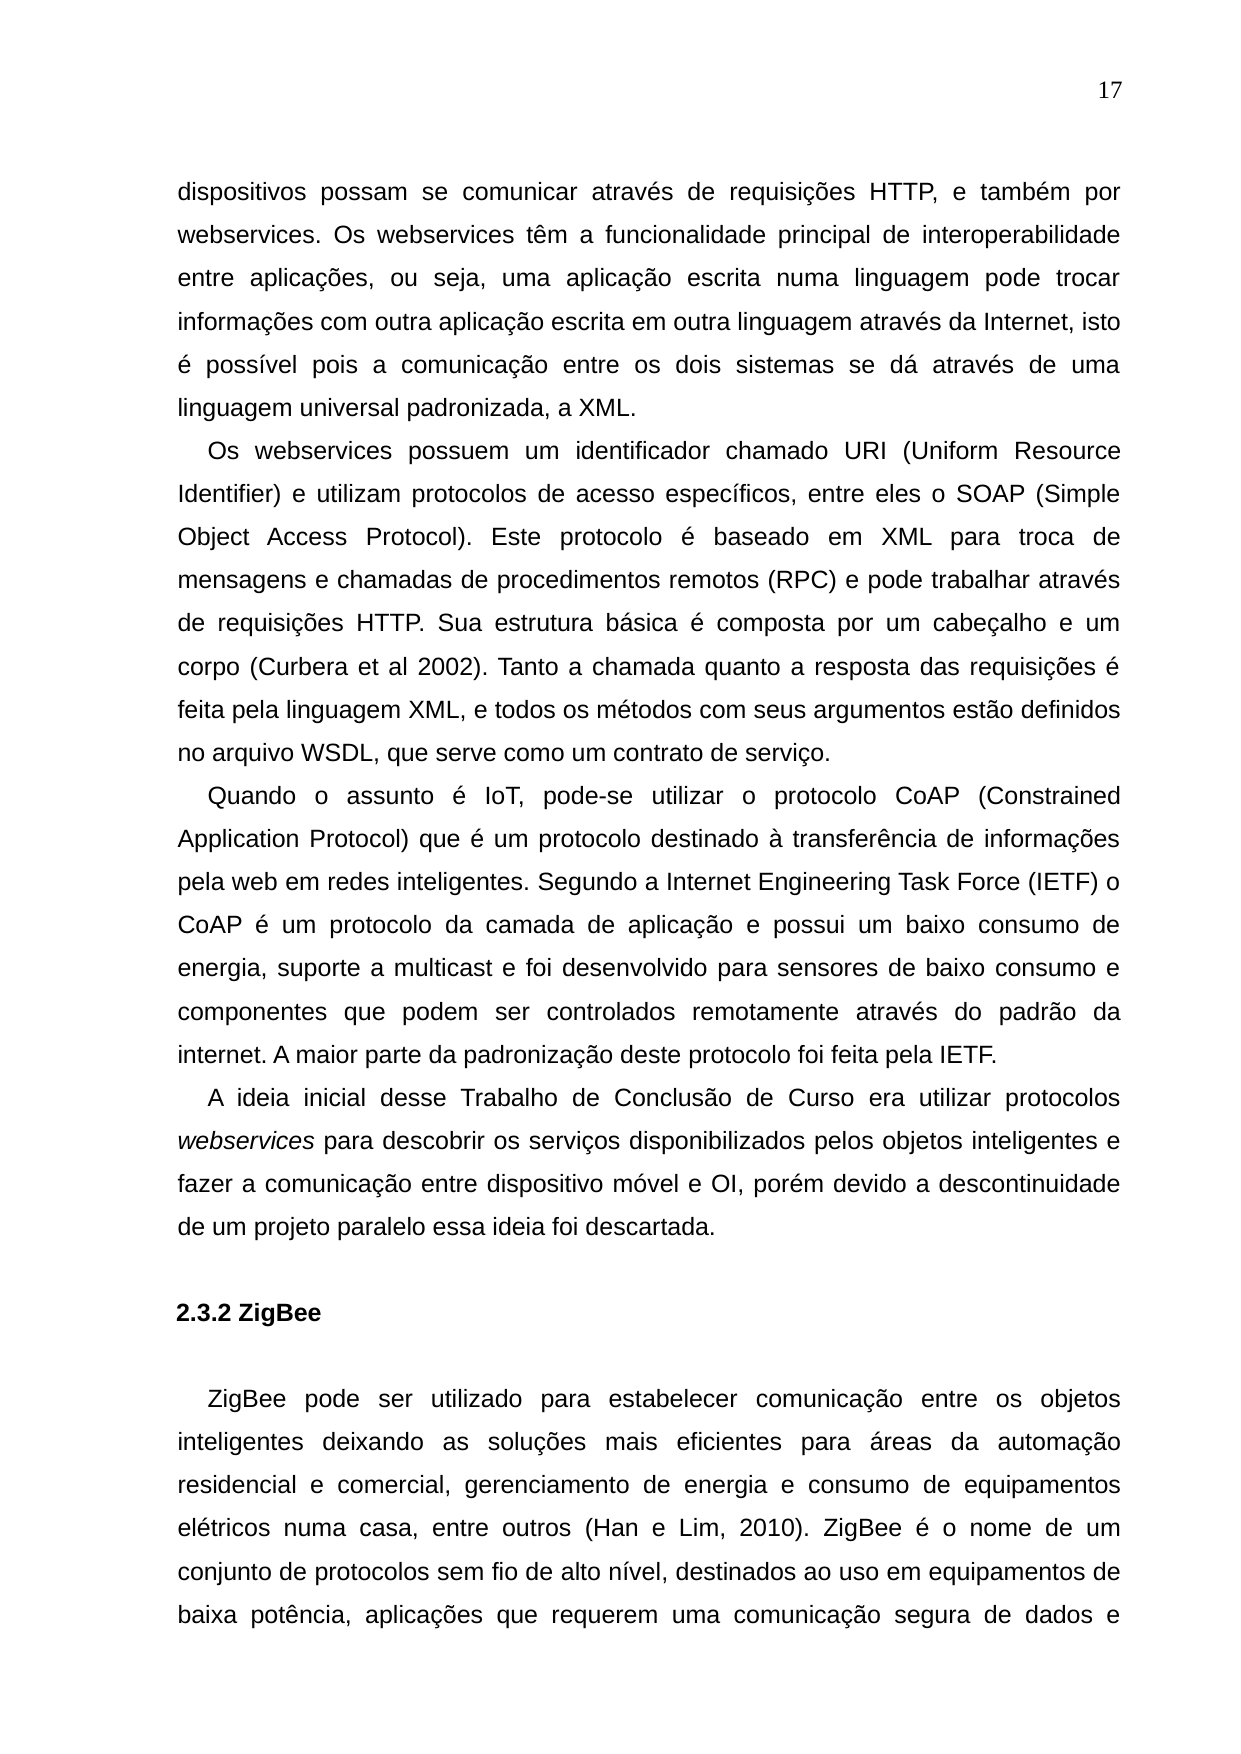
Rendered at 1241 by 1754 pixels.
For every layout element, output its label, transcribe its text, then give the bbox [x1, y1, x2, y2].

text Quando o assunto é IoT, pode-se utilizar o protocolo CoAP (Constrained Application Protocol) que é um protocolo destinado à transferência de informações pela web em redes inteligentes. Segundo a Internet Engineering Task Force (IETF) o CoAP é um protocolo da camada de aplicação e possui um baixo consumo de energia, suporte a multicast e foi desenvolvido para sensores de baixo consumo e componentes que podem ser controlados remotamente através do padrão da internet. A maior parte da padronização deste protocolo foi feita pela IETF. [177, 781, 1122, 1068]
text dispositivos possam se comunicar através de requisições HTTP, e também por webservices. Os webservices têm a funcionalidade principal de interoperabilidade entre aplicações, ou seja, uma aplicação escrita numa linguagem pode trocar informações com outra aplicação escrita em outra linguagem através da Internet, isto é possível pois a comunicação entre os dois sistemas se dá através de uma linguagem universal padronizada, a XML. [177, 177, 1122, 422]
text A ideia inicial desse Trabalho de Conclusão de Curso era utilizar protocolos webservices para descobrir os serviços disponibilizados pelos objetos inteligentes e fazer a comunicação entre dispositivo móvel e OI, porém devido a descontinuidade de um projeto paralelo essa ideia foi descartada. [177, 1083, 1122, 1241]
text 2.3.2 ZigBee [176, 1298, 1122, 1327]
text ZigBee pode ser utilizado para estabelecer comunicação entre os objetos inteligentes deixando as soluções mais eficientes para áreas da automação residencial e comercial, gerenciamento de energia e consumo de equipamentos elétricos numa casa, entre outros (Han e Lim, 2010). ZigBee é o nome de um conjunto de protocolos sem fio de alto nível, destinados ao uso em equipamentos de baixa potência, aplicações que requerem uma comunicação segura de dados e [177, 1384, 1122, 1628]
text Os webservices possuem um identificador chamado URI (Uniform Resource Identifier) e utilizam protocolos de acesso específicos, entre eles o SOAP (Simple Object Access Protocol). Este protocolo é baseado em XML para troca de mensagens e chamadas de procedimentos remotos (RPC) e pode trabalhar através de requisições HTTP. Sua estrutura básica é composta por um cabeçalho e um corpo (Curbera et al 2002). Tanto a chamada quanto a resposta das requisições é feita pela linguagem XML, e todos os métodos com seus argumentos estão definidos no arquivo WSDL, que serve como um contrato de serviço. [177, 436, 1122, 767]
